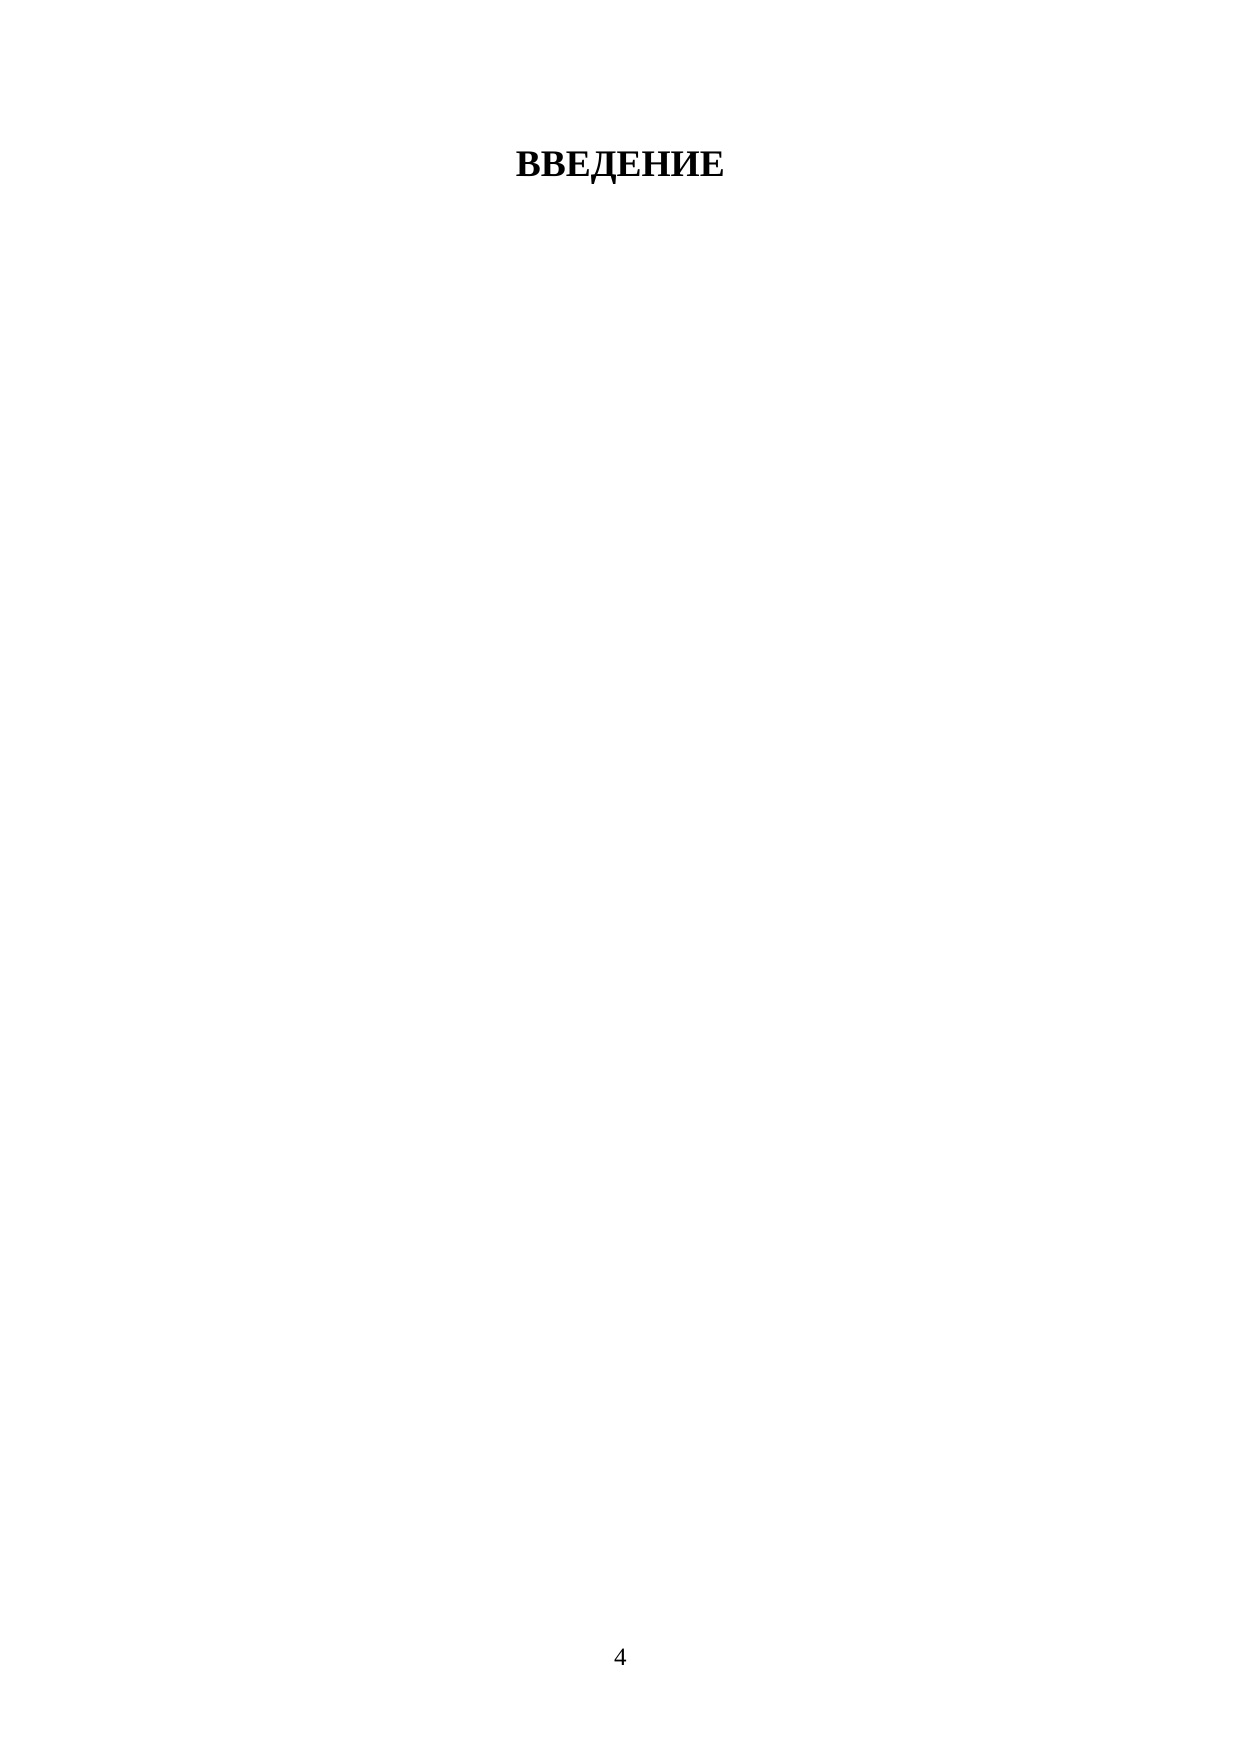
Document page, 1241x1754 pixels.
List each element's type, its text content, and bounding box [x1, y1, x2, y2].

subtitle ВВЕДЕНИЕ [118, 142, 1122, 185]
